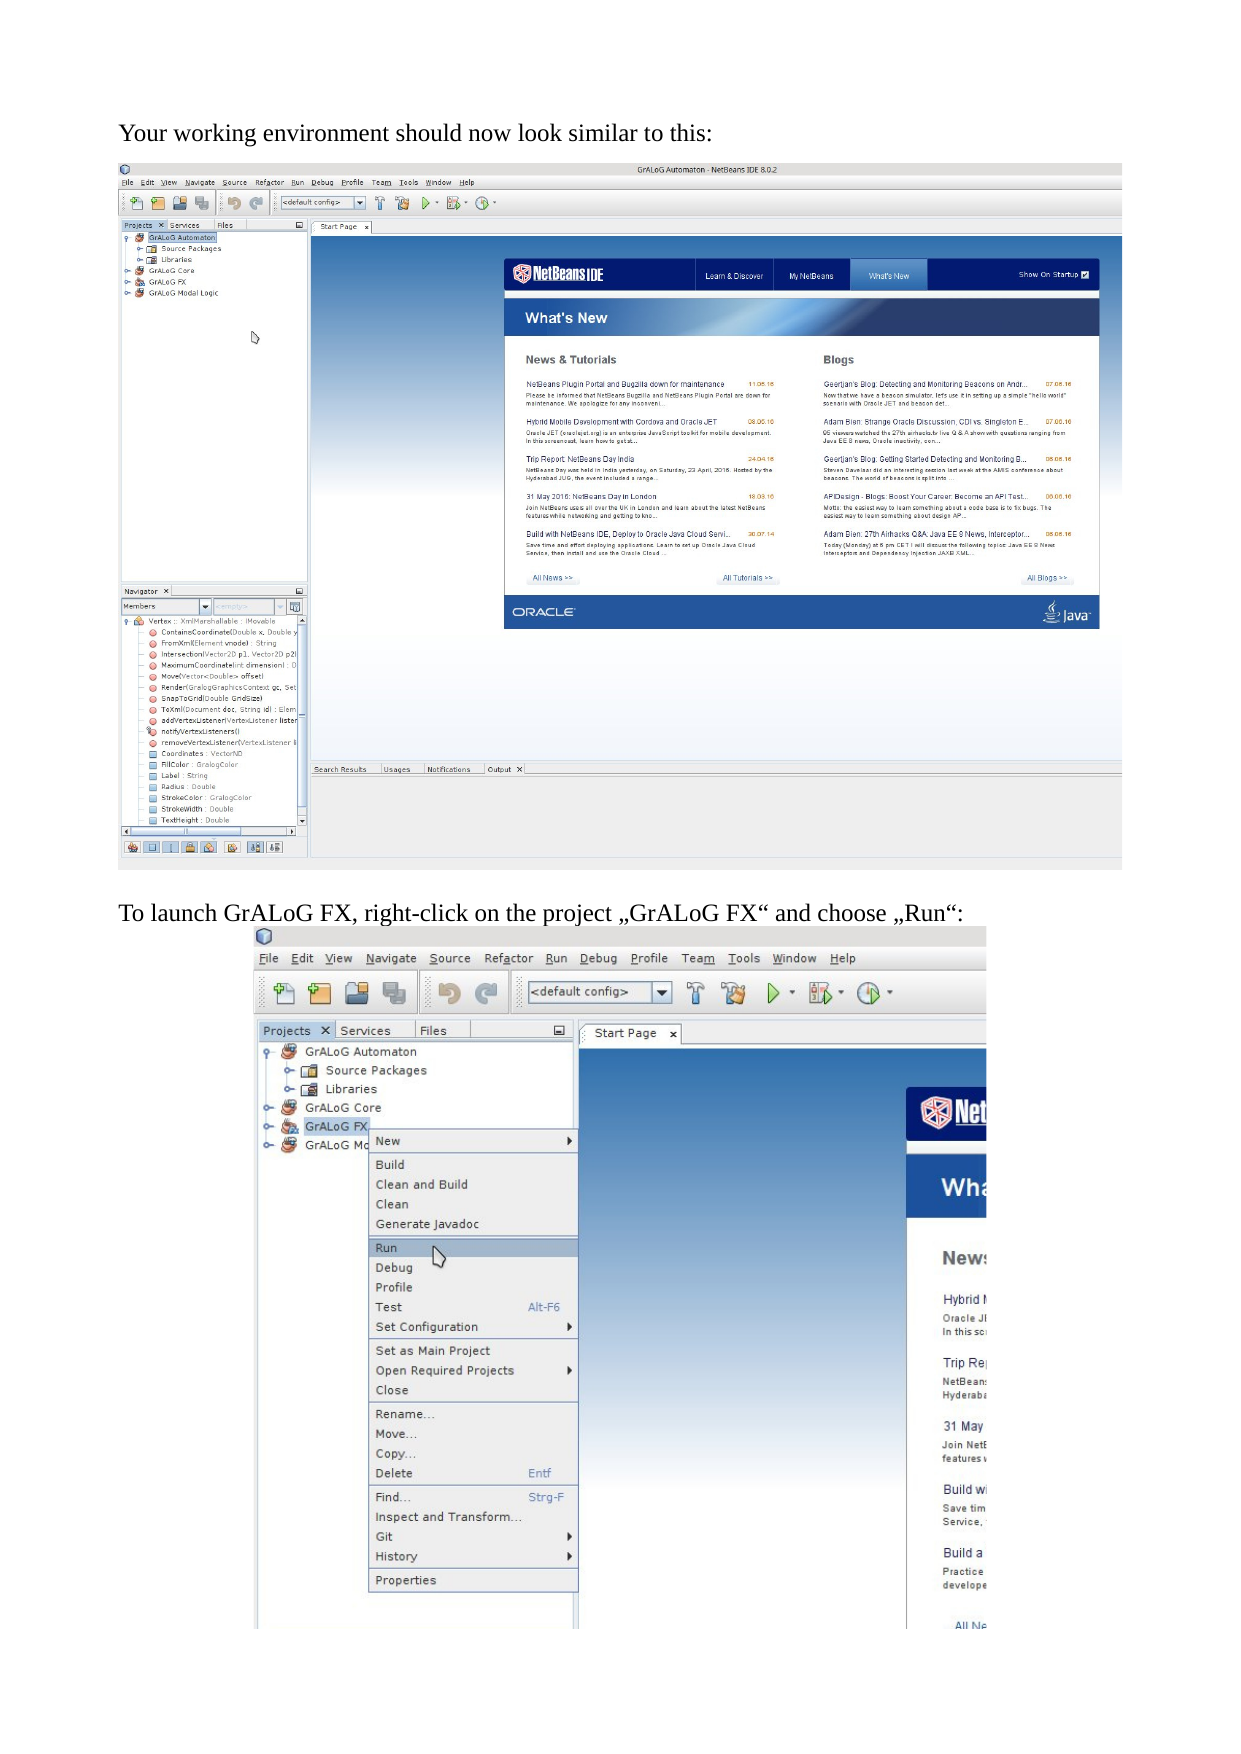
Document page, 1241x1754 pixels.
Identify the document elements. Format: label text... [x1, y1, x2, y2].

subtitle Your working environment should now look similar to this: [118, 118, 1122, 147]
subtitle To launch GrALoG FX, right-click on the project „GrALoG FX“ and choose „Run“: [118, 898, 1122, 927]
picture [118, 163, 1123, 870]
picture [253, 926, 987, 1629]
